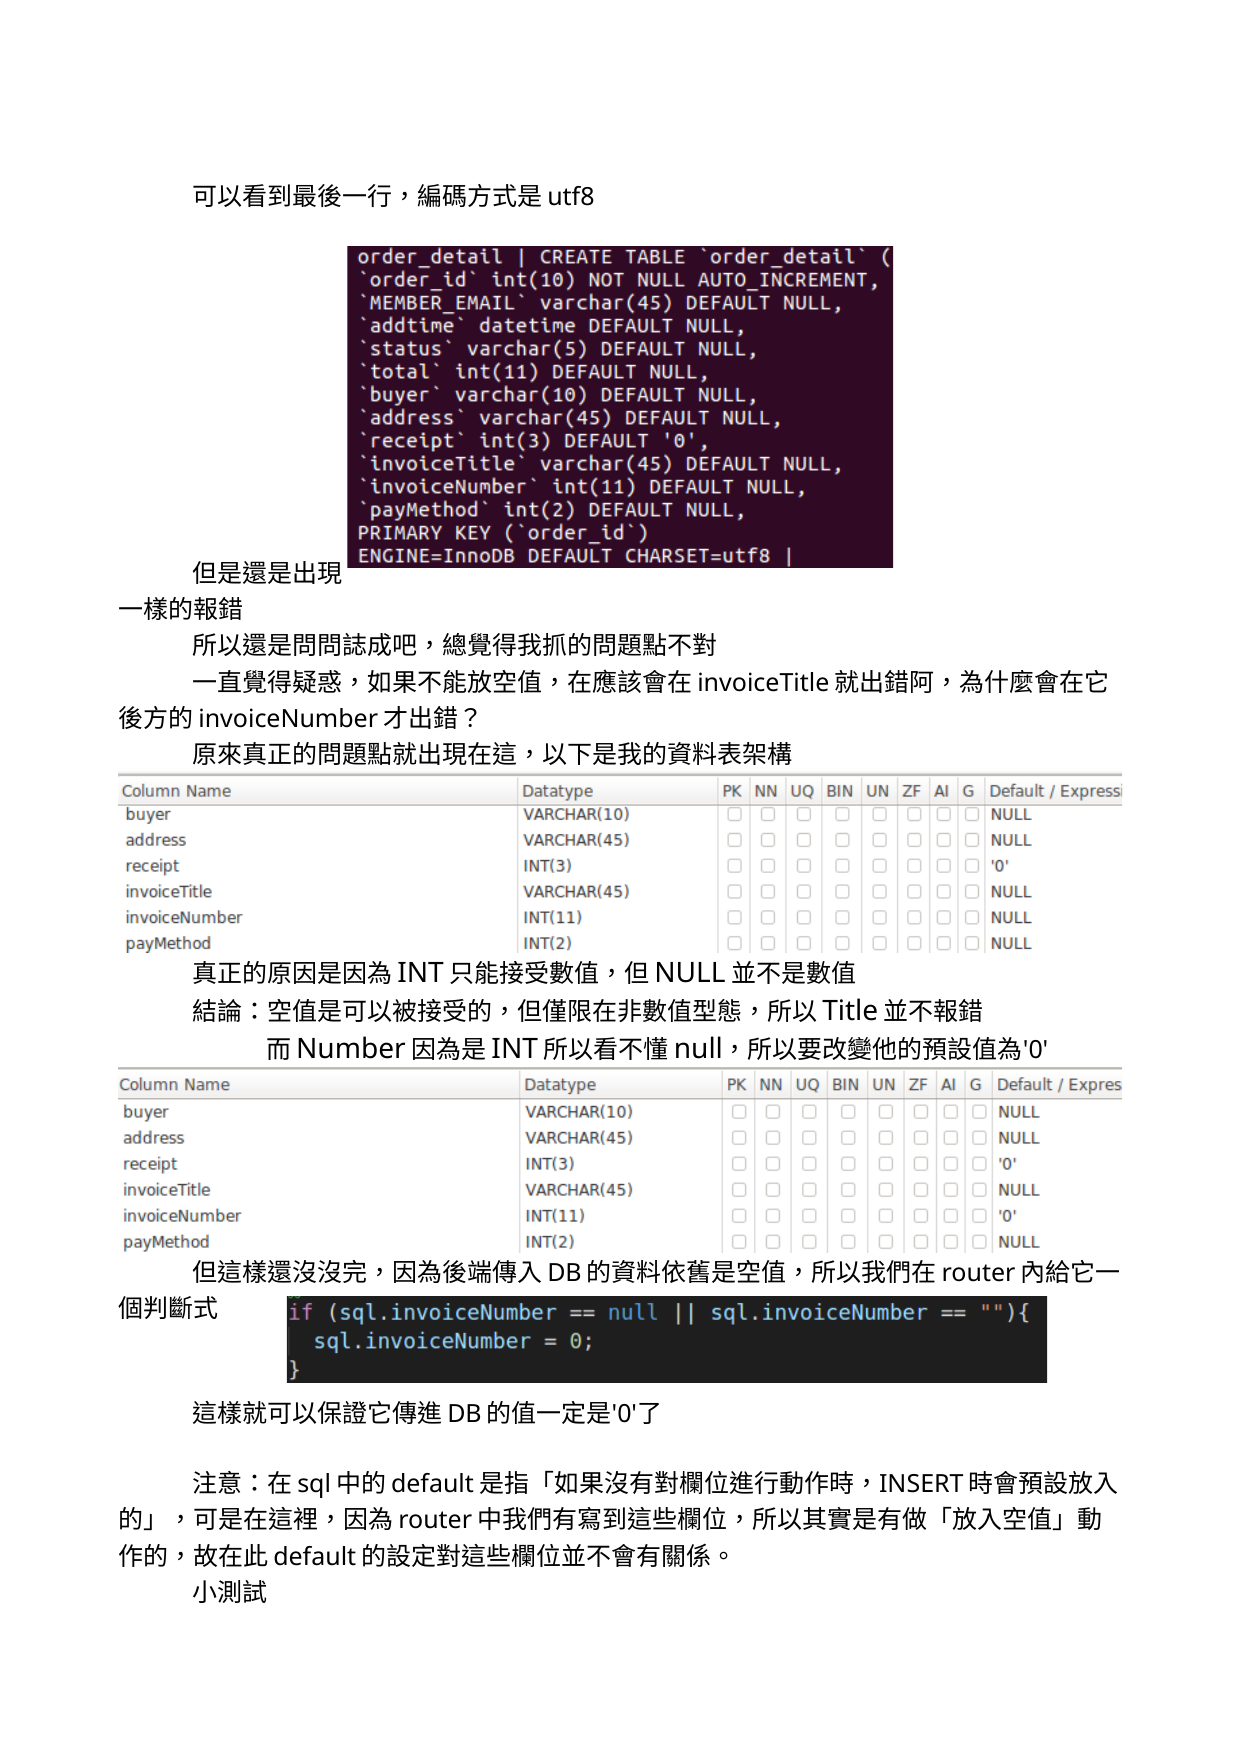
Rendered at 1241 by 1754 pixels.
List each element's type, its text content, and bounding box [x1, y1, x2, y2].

text 注意：在sql中的default是指「如果沒有對欄位進行動作時，INSERT時會預設放入的」，可是在這裡，因為router中我們有寫到這些欄位，所以其實是有做「放入空值」動作的，故在此default的設定對這些欄位並不會有關係。 [118, 1463, 1122, 1572]
text 所以還是問問誌成吧，總覺得我抓的問題點不對 [118, 626, 1122, 662]
text 真正的原因是因為INT只能接受數值，但NULL並不是數值 [118, 953, 1122, 991]
picture [286, 1296, 1048, 1383]
text 原來真正的問題點就出現在這，以下是我的資料表架構 [118, 734, 1122, 771]
text 結論：空值是可以被接受的，但僅限在非數值型態，所以Title並不報錯 [118, 991, 1122, 1029]
text 小測試 [118, 1572, 1122, 1608]
text 而Number因為是INT所以看不懂null，所以要改變他的預設值為'0' [118, 1029, 1122, 1067]
text 這樣就可以保證它傳進DB的值一定是'0'了 [118, 1393, 1122, 1429]
picture [118, 771, 1123, 953]
text 可以看到最後一行，編碼方式是utf8 [118, 176, 1122, 213]
text 一直覺得疑惑，如果不能放空值，在應該會在invoiceTitle就出錯阿，為什麼會在它後方的invoiceNumber才出錯？ [118, 662, 1122, 734]
picture [347, 246, 894, 568]
text 但是還是出現一樣的報錯 [118, 553, 1122, 626]
text 但這樣還沒沒完，因為後端傳入DB的資料依舊是空值，所以我們在router內給它一個判斷式 [118, 1253, 1122, 1325]
picture [118, 1067, 1123, 1253]
